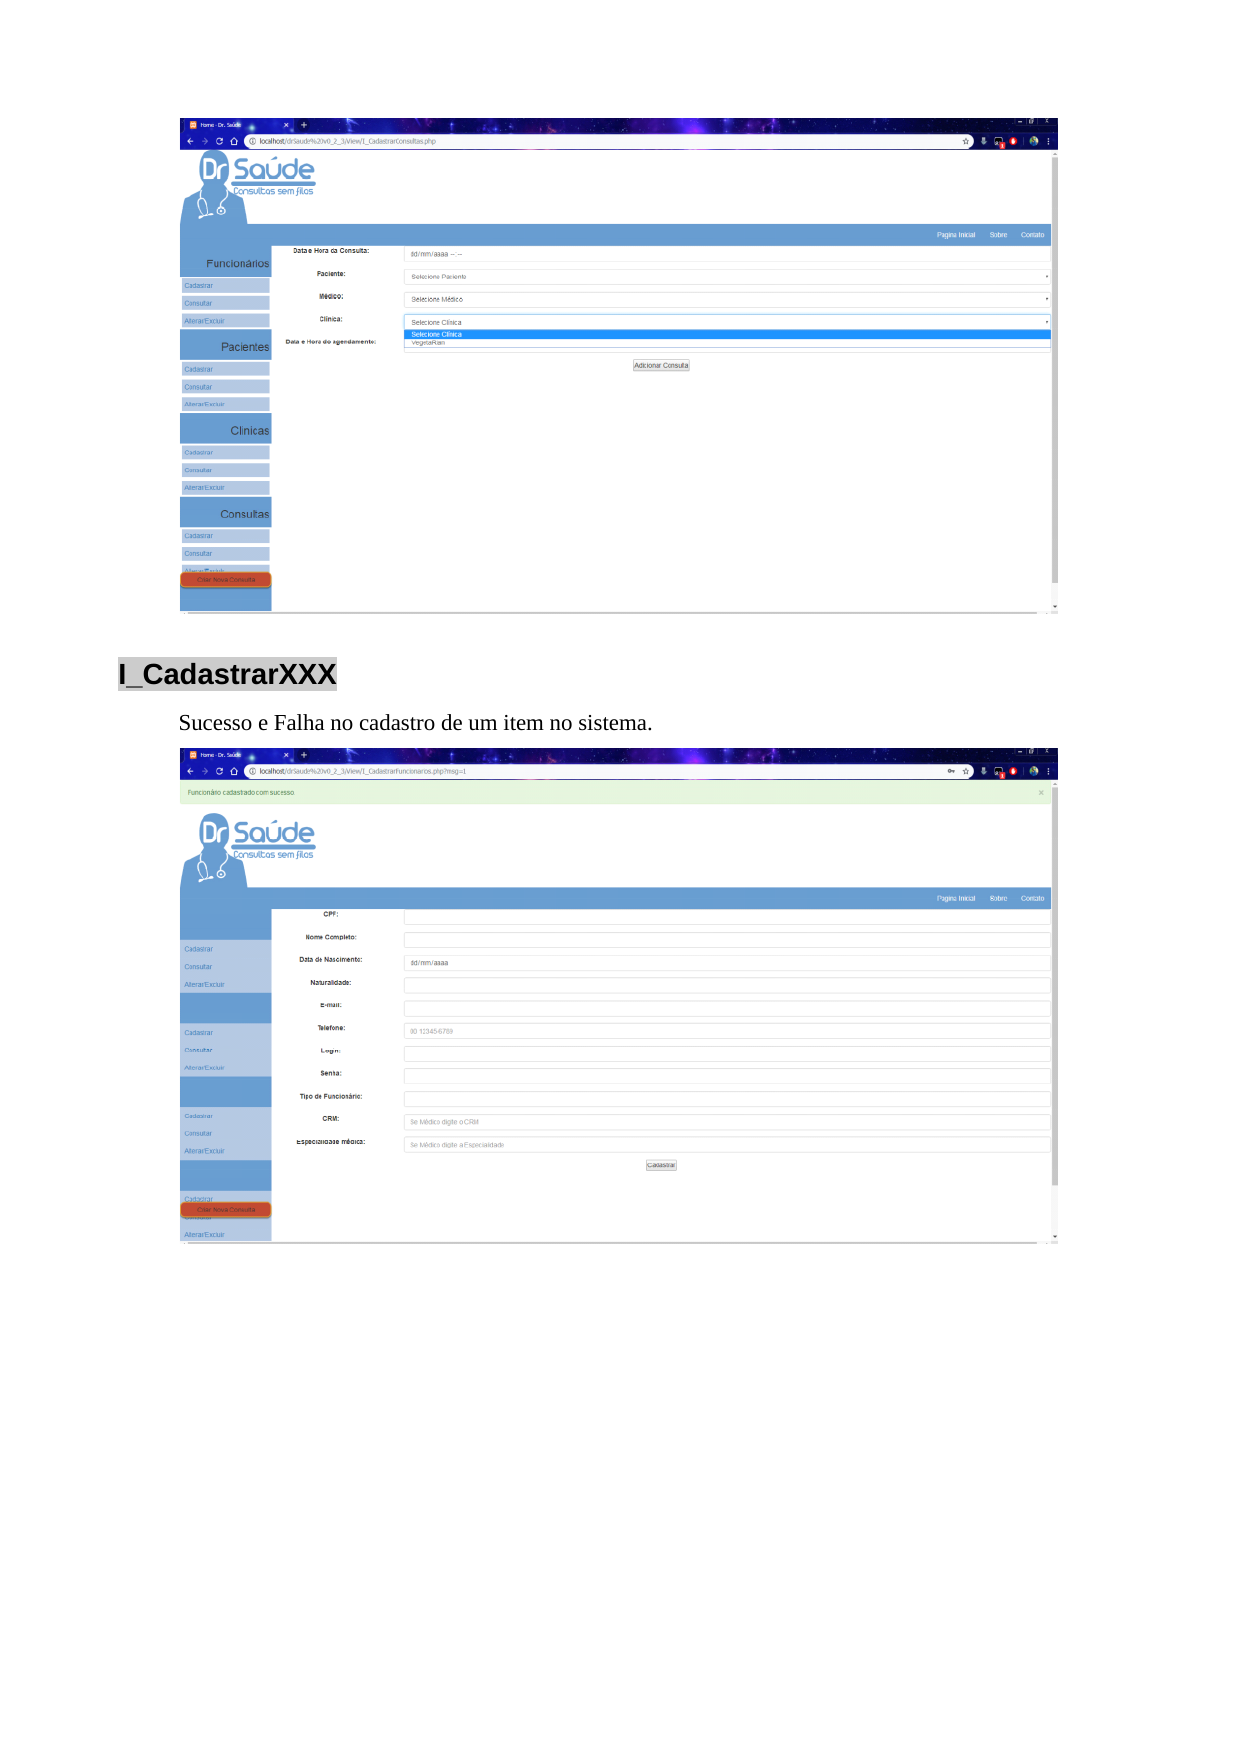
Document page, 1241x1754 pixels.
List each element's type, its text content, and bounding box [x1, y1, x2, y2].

text I_CadastrarXXX [118, 657, 1122, 691]
text Sucesso e Falha no cadastro de um item no sistema. [178, 709, 1122, 736]
